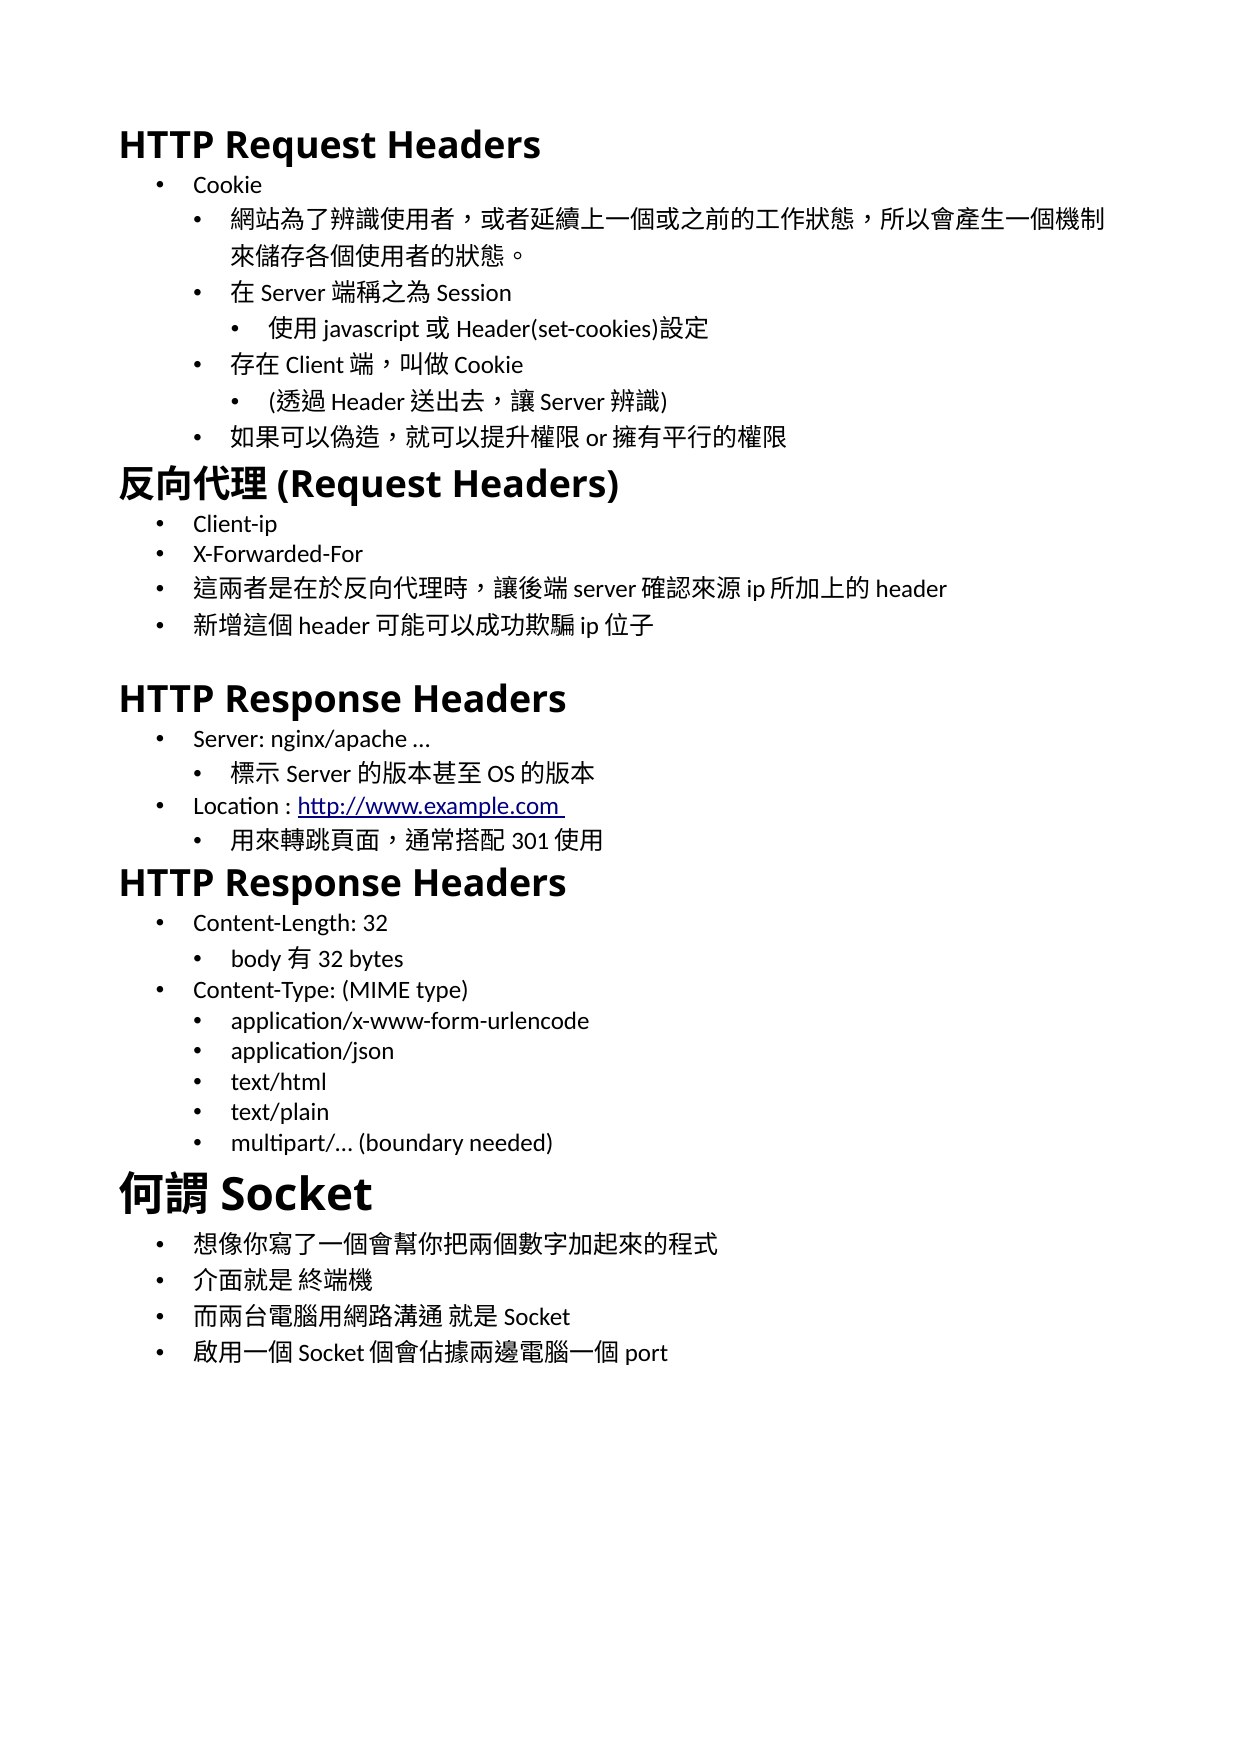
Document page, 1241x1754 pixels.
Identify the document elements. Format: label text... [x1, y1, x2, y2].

list Cookie [156, 169, 1122, 200]
list body 有 32 bytes [193, 938, 1122, 974]
list Content-Length: 32 [156, 908, 1122, 938]
list Client-ip [156, 508, 1122, 538]
list text/html [193, 1066, 1122, 1096]
list 網站為了辨識使用者，或者延續上一個或之前的工作狀態，所以會產生一個機制來儲存各個使用者的狀態。 [193, 200, 1122, 272]
list (透過Header送出去，讓Server辨識) [231, 381, 1122, 417]
subtitle HTTP Request Headers [118, 118, 1122, 169]
list 這兩者是在於反向代理時，讓後端server確認來源ip所加上的header [156, 569, 1122, 605]
subtitle 何謂 Socket [118, 1157, 1122, 1224]
list 而兩台電腦用網路溝通 就是Socket [156, 1297, 1122, 1333]
list application/x-www-form-urlencode [193, 1005, 1122, 1035]
list text/plain [193, 1096, 1122, 1127]
list 如果可以偽造，就可以提升權限or擁有平行的權限 [193, 417, 1122, 453]
subtitle 反向代理 (Request Headers) [118, 453, 1122, 508]
list application/json [193, 1035, 1122, 1066]
list X-Forwarded-For [156, 538, 1122, 569]
list 新增這個header可能可以成功欺騙ip位子 [156, 605, 1122, 641]
list 使用javascript 或 Header(set-cookies)設定 [231, 308, 1122, 345]
subtitle HTTP Response Headers [118, 672, 1122, 723]
list 在Server 端稱之為Session [193, 272, 1122, 308]
list 想像你寫了一個會幫你把兩個數字加起來的程式 [156, 1224, 1122, 1260]
list 啟用一個Socket個會佔據兩邊電腦一個port [156, 1333, 1122, 1369]
list 存在Client端，叫做Cookie [193, 345, 1122, 381]
subtitle HTTP Response Headers [118, 857, 1122, 908]
list Location : http://www.example.com [156, 790, 1122, 820]
list Content-Type: (MIME type) [156, 974, 1122, 1005]
list Server: nginx/apache … [156, 723, 1122, 753]
list 介面就是 終端機 [156, 1260, 1122, 1297]
list 用來轉跳頁面，通常搭配 301使用 [193, 820, 1122, 857]
list multipart/… (boundary needed) [193, 1127, 1122, 1157]
list 標示 Server 的版本甚至OS的版本 [193, 753, 1122, 790]
